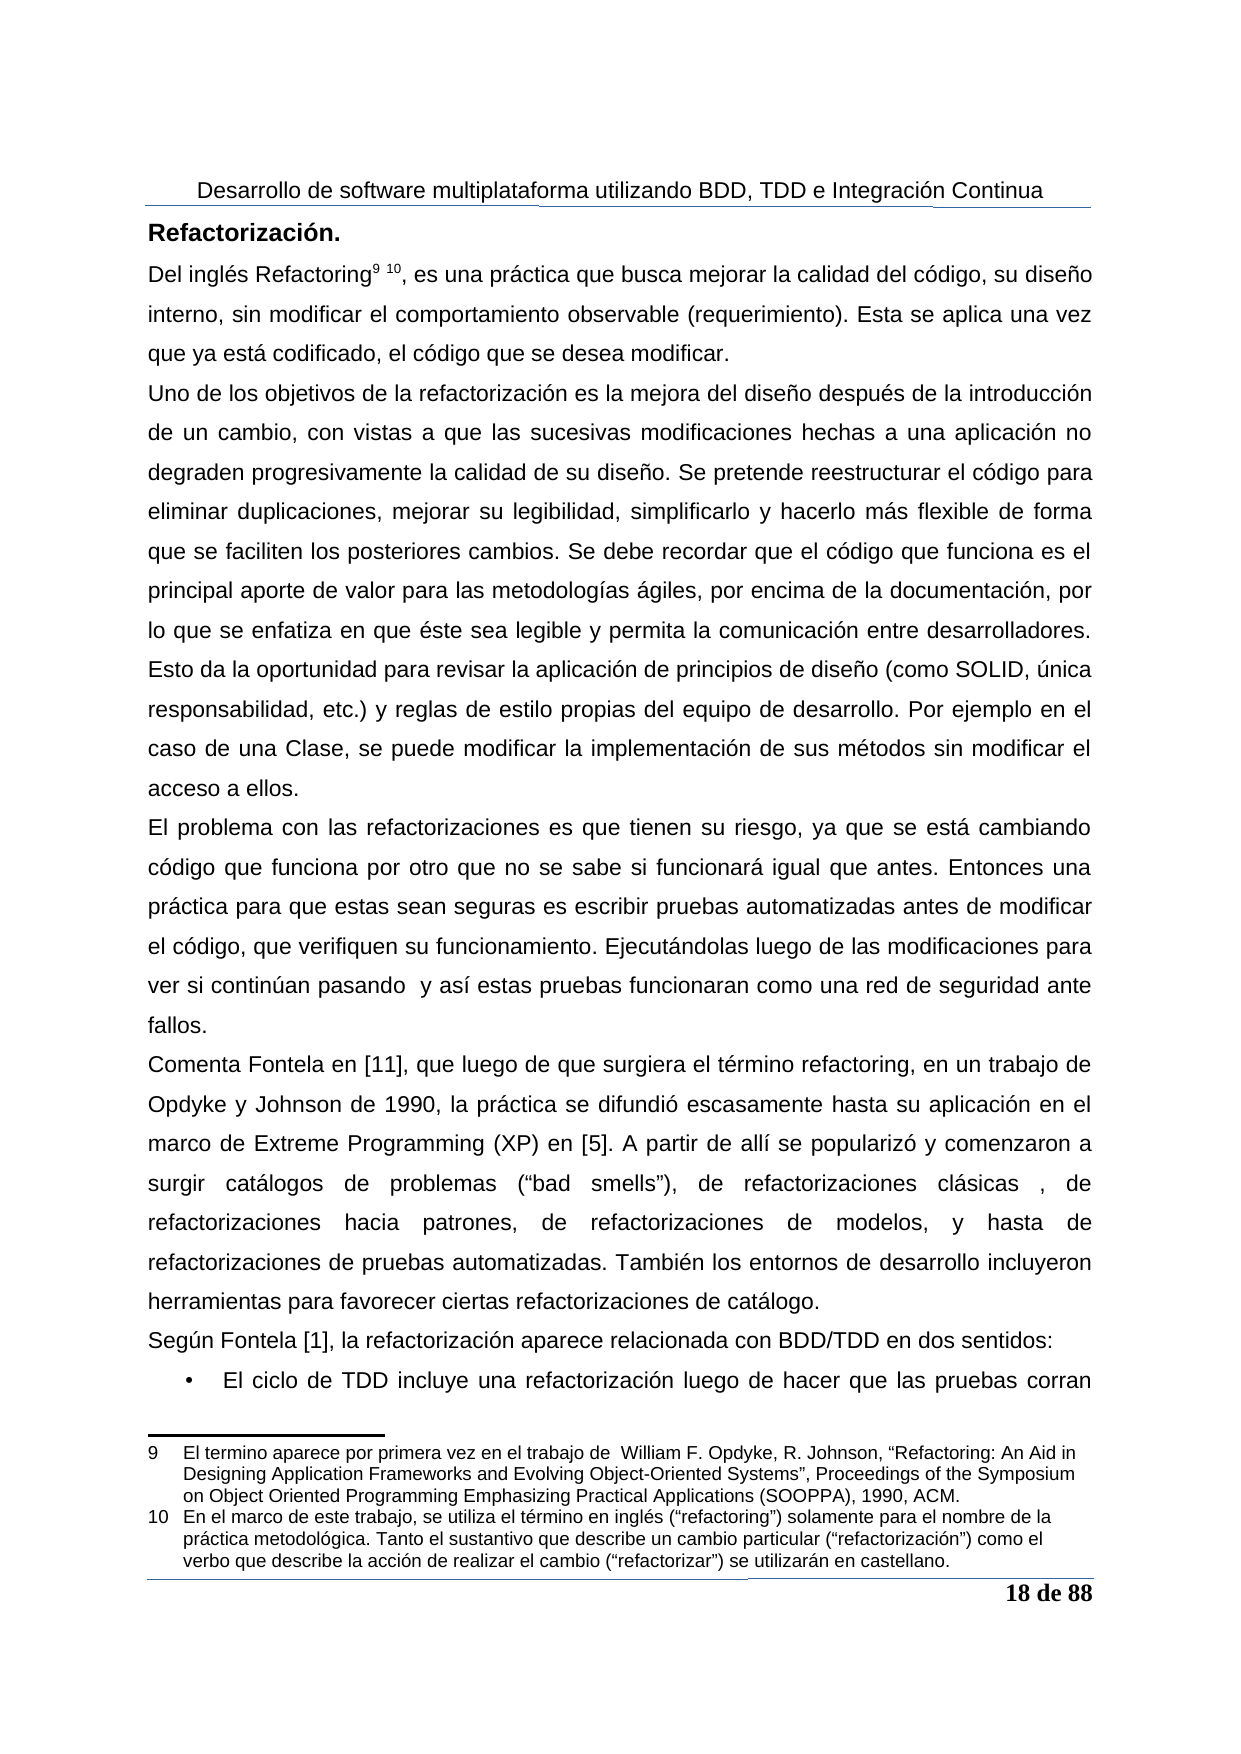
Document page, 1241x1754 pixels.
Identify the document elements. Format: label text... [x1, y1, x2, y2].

text El termino aparece por primera vez en el trabajo de William F. Opdyke, R. Johnson, “Refactoring: An Aid in Designing Application Frameworks and Evolving Object-Oriented Systems”, Proceedings of the Symposium on Object Oriented Programming Emphasizing Practical Applications (SOOPPA), 1990, ACM. [148, 1442, 1093, 1506]
text Uno de los objetivos de la refactorización es la mejora del diseño después de la introducción de un cambio, con vistas a que las sucesivas modificaciones hechas a una aplicación no degraden progresivamente la calidad de su diseño. Se pretende reestructurar el código para eliminar duplicaciones, mejorar su legibilidad, simplificarlo y hacerlo más flexible de forma que se faciliten los posteriores cambios. Se debe recordar que el código que funciona es el principal aporte de valor para las metodologías ágiles, por encima de la documentación, por lo que se enfatiza en que éste sea legible y permita la comunicación entre desarrolladores. Esto da la oportunidad para revisar la aplicación de principios de diseño (como SOLID, única responsabilidad, etc.) y reglas de estilo propias del equipo de desarrollo. Por ejemplo en el caso de una Clase, se puede modificar la implementación de sus métodos sin modificar el acceso a ellos. [148, 380, 1093, 801]
text Según Fontela [1], la refactorización aparece relacionada con BDD/TDD en dos sentidos: [148, 1327, 1093, 1354]
list El ciclo de TDD incluye una refactorización luego de hacer que las pruebas corran [185, 1367, 1093, 1393]
text Comenta Fontela en [11], que luego de que surgiera el término refactoring, en un trabajo de Opdyke y Johnson de 1990, la práctica se difundió escasamente hasta su aplicación en el marco de Extreme Programming (XP) en [5]. A partir de allí se popularizó y comenzaron a surgir catálogos de problemas (“bad smells”), de refactorizaciones clásicas , de refactorizaciones hacia patrones, de refactorizaciones de modelos, y hasta de refactorizaciones de pruebas automatizadas. También los entornos de desarrollo incluyeron herramientas para favorecer ciertas refactorizaciones de catálogo. [148, 1051, 1093, 1314]
text El problema con las refactorizaciones es que tienen su riesgo, ya que se está cambiando código que funciona por otro que no se sabe si funcionará igual que antes. Entonces una práctica para que estas sean seguras es escribir pruebas automatizadas antes de modificar el código, que verifiquen su funcionamiento. Ejecutándolas luego de las modificaciones para ver si continúan pasando y así estas pruebas funcionaran como una red de seguridad ante fallos. [148, 814, 1093, 1038]
text En el marco de este trabajo, se utiliza el término en inglés (“refactoring”) solamente para el nombre de la práctica metodológica. Tanto el sustantivo que describe un cambio particular (“refactorización”) como el verbo que describe la acción de realizar el cambio (“refactorizar”) se utilizarán en castellano. [148, 1506, 1093, 1571]
text Del inglés Refactoring , es una práctica que busca mejorar la calidad del código, su diseño interno, sin modificar el comportamiento observable (requerimiento). Esta se aplica una vez que ya está codificado, el código que se desea modificar. [148, 261, 1093, 367]
text Refactorización. [148, 218, 1093, 247]
